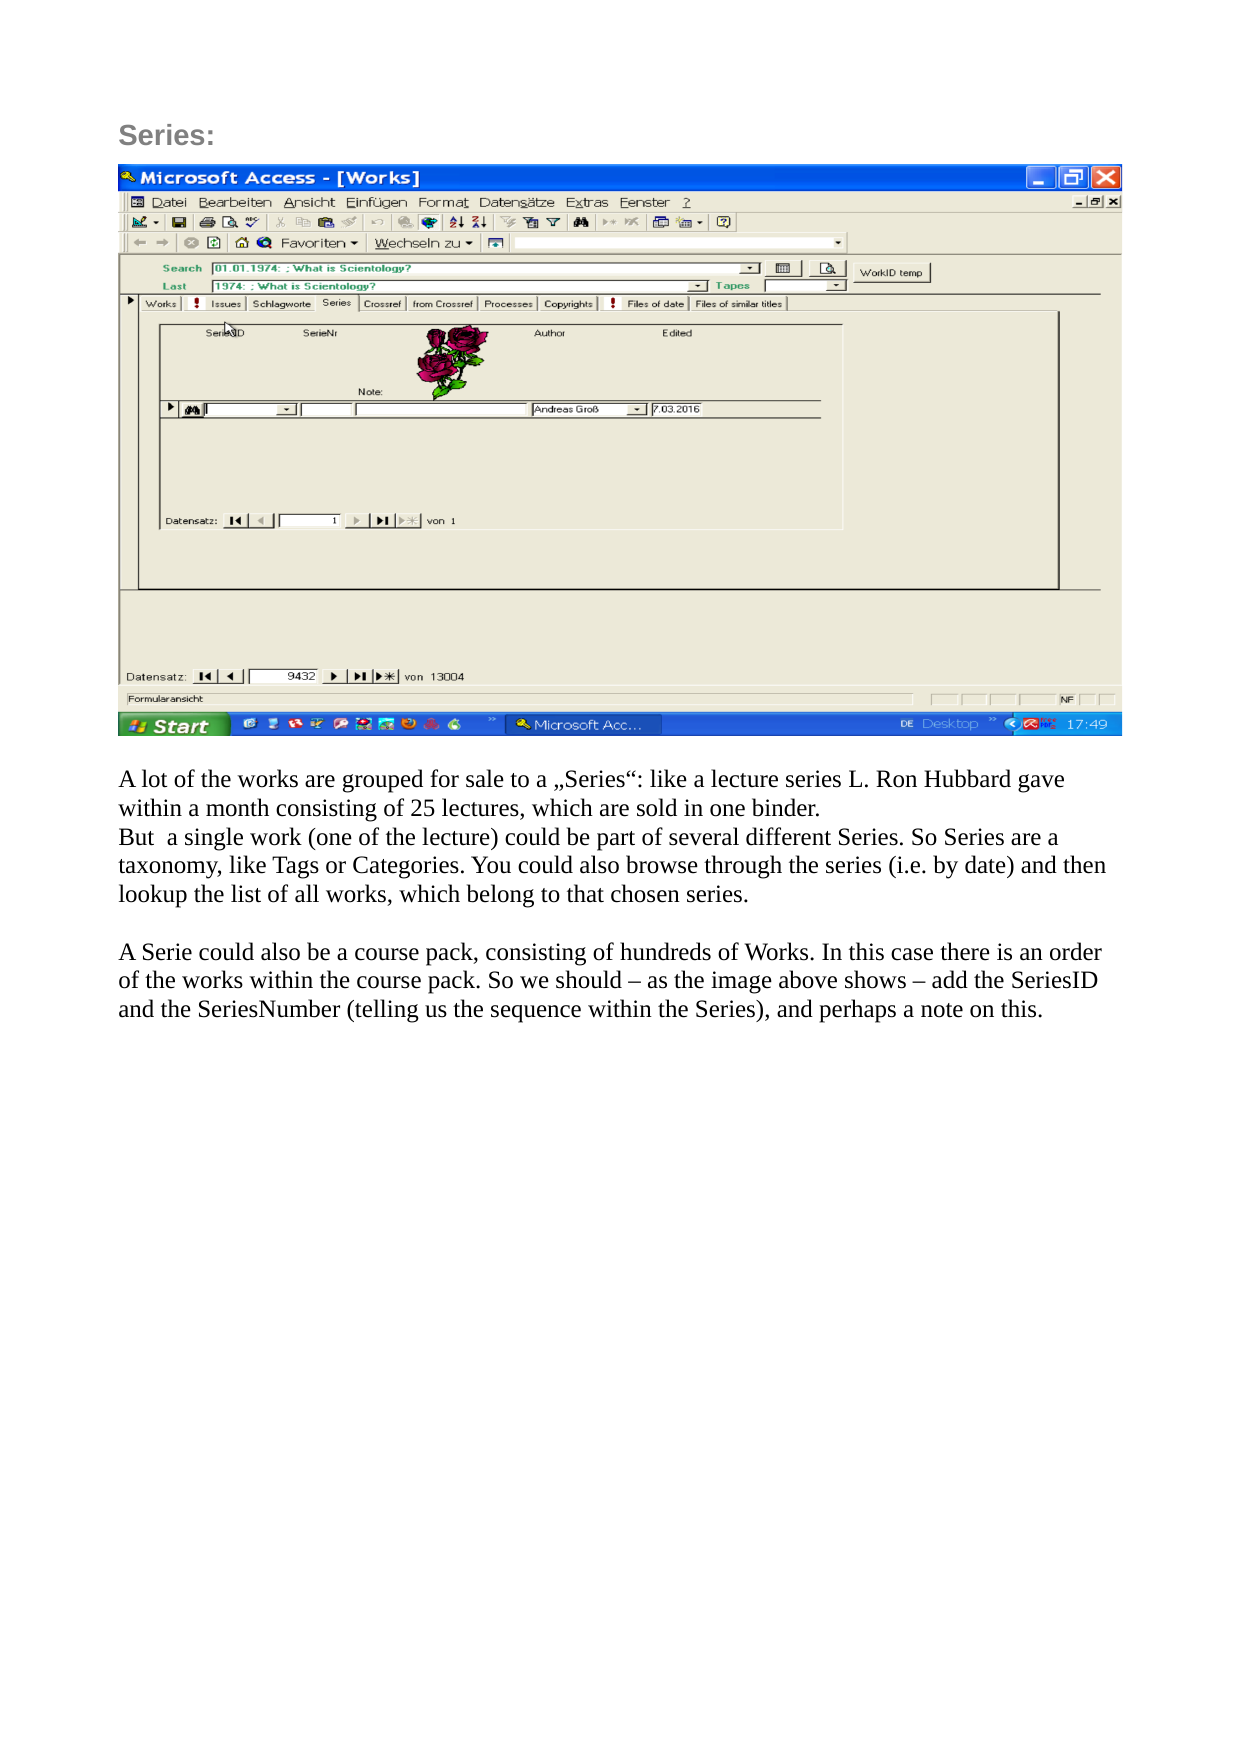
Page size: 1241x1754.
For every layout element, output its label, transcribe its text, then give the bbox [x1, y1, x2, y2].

picture [118, 164, 1123, 736]
text A lot of the works are grouped for sale to a „Series“: like a lecture series L. Ron Hubbard gave within a month consisting of 25 lectures, which are sold in one binder. [118, 764, 1122, 822]
text But a single work (one of the lecture) could be part of several different Series. So Series are a taxonomy, like Tags or Categories. You could also browse through the series (i.e. by date) and then lookup the list of all works, which belong to that chosen series. [118, 822, 1122, 908]
text A Serie could also be a course pack, consisting of hundreds of Works. In this case there is an order of the works within the course pack. So we should – as the image above shows – add the SeriesID and the SeriesNumber (telling us the sequence within the Series), and perhaps a note on this. [118, 937, 1122, 1023]
subtitle Series: [118, 118, 1122, 152]
